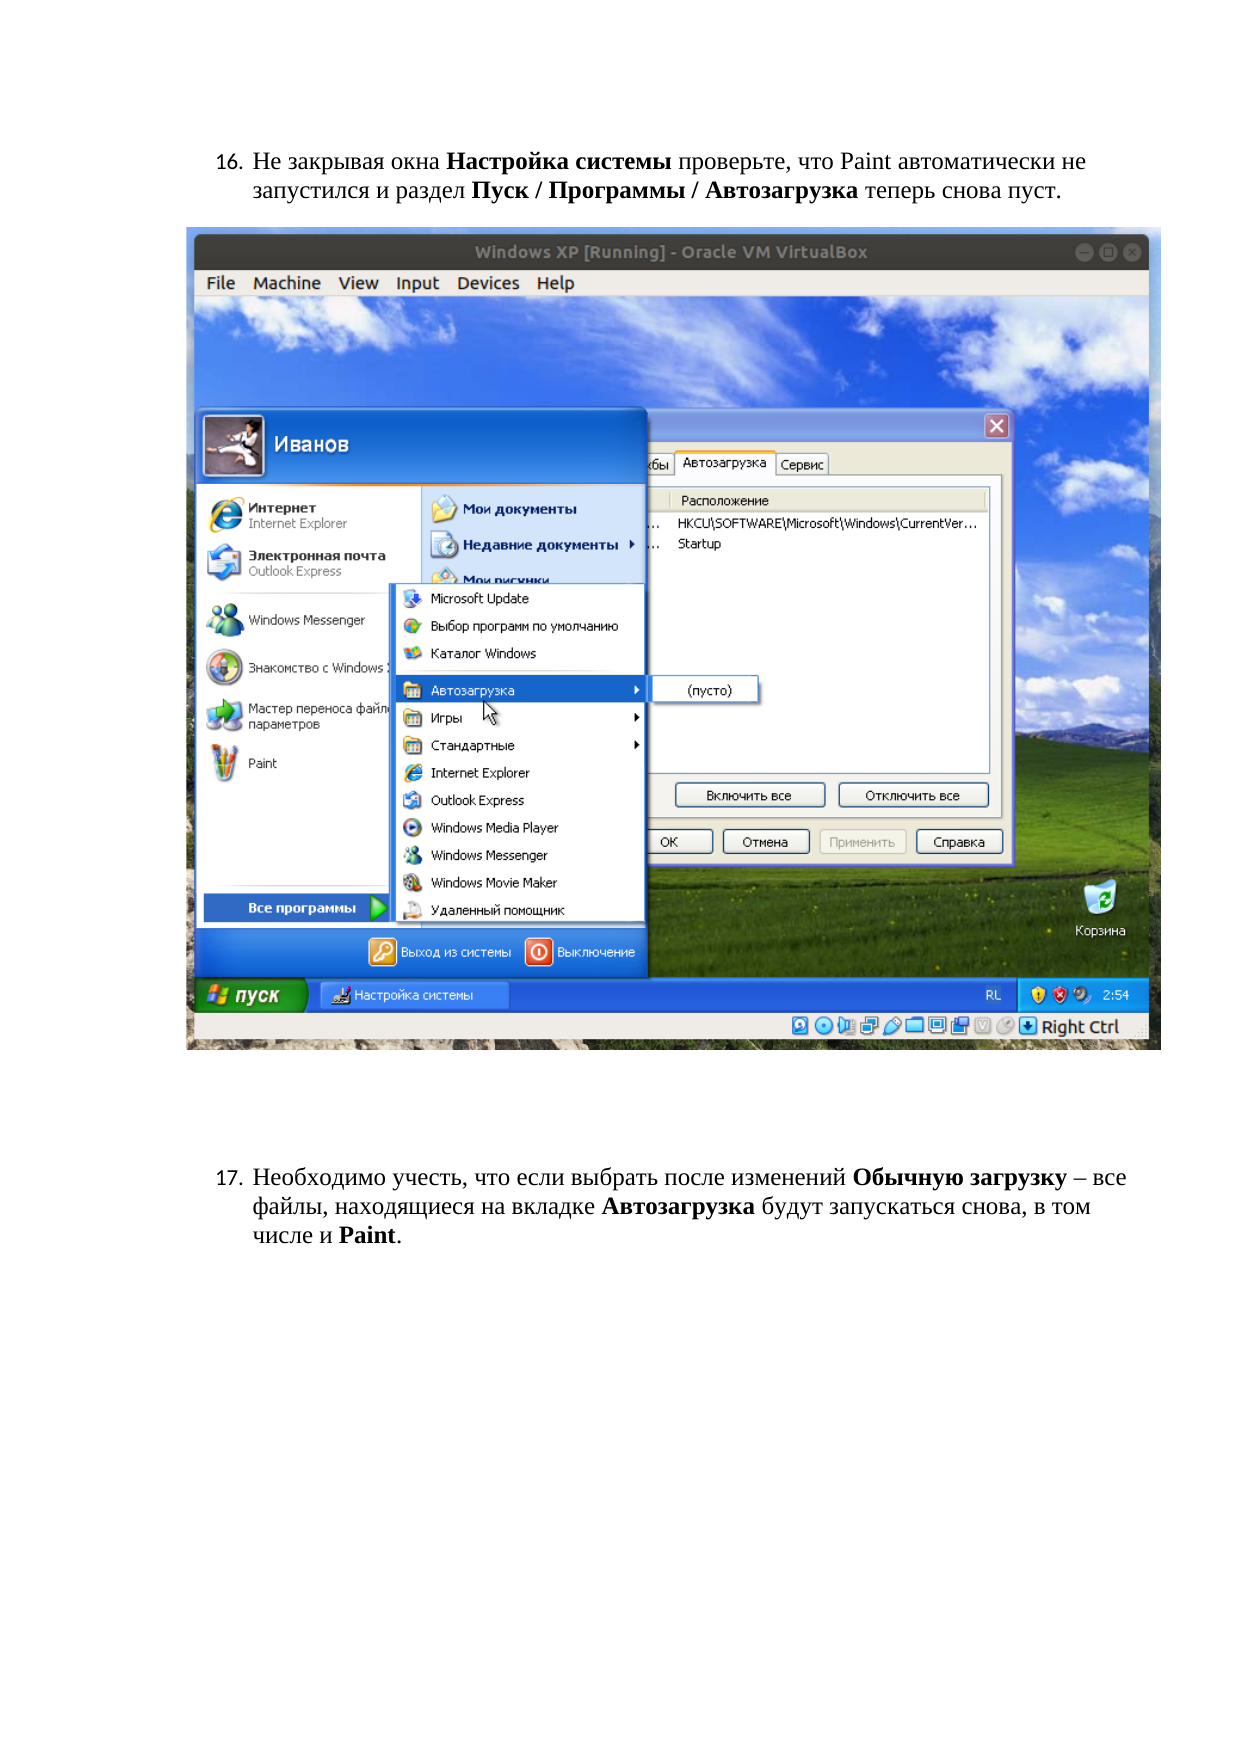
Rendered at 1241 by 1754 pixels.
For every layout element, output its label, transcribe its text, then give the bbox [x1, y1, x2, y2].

picture [186, 227, 1161, 1050]
list Необходимо учесть, что если выбрать после изменений Обычную загрузку – все файлы, находящиеся на вкладке Автозагрузка будут запускаться снова, в том числе и Paint. [215, 1162, 1152, 1249]
list Не закрывая окна Настройка системы проверьте, что Paint автоматически не запустился и раздел Пуск / Программы / Автозагрузка теперь снова пуст. [215, 146, 1152, 204]
